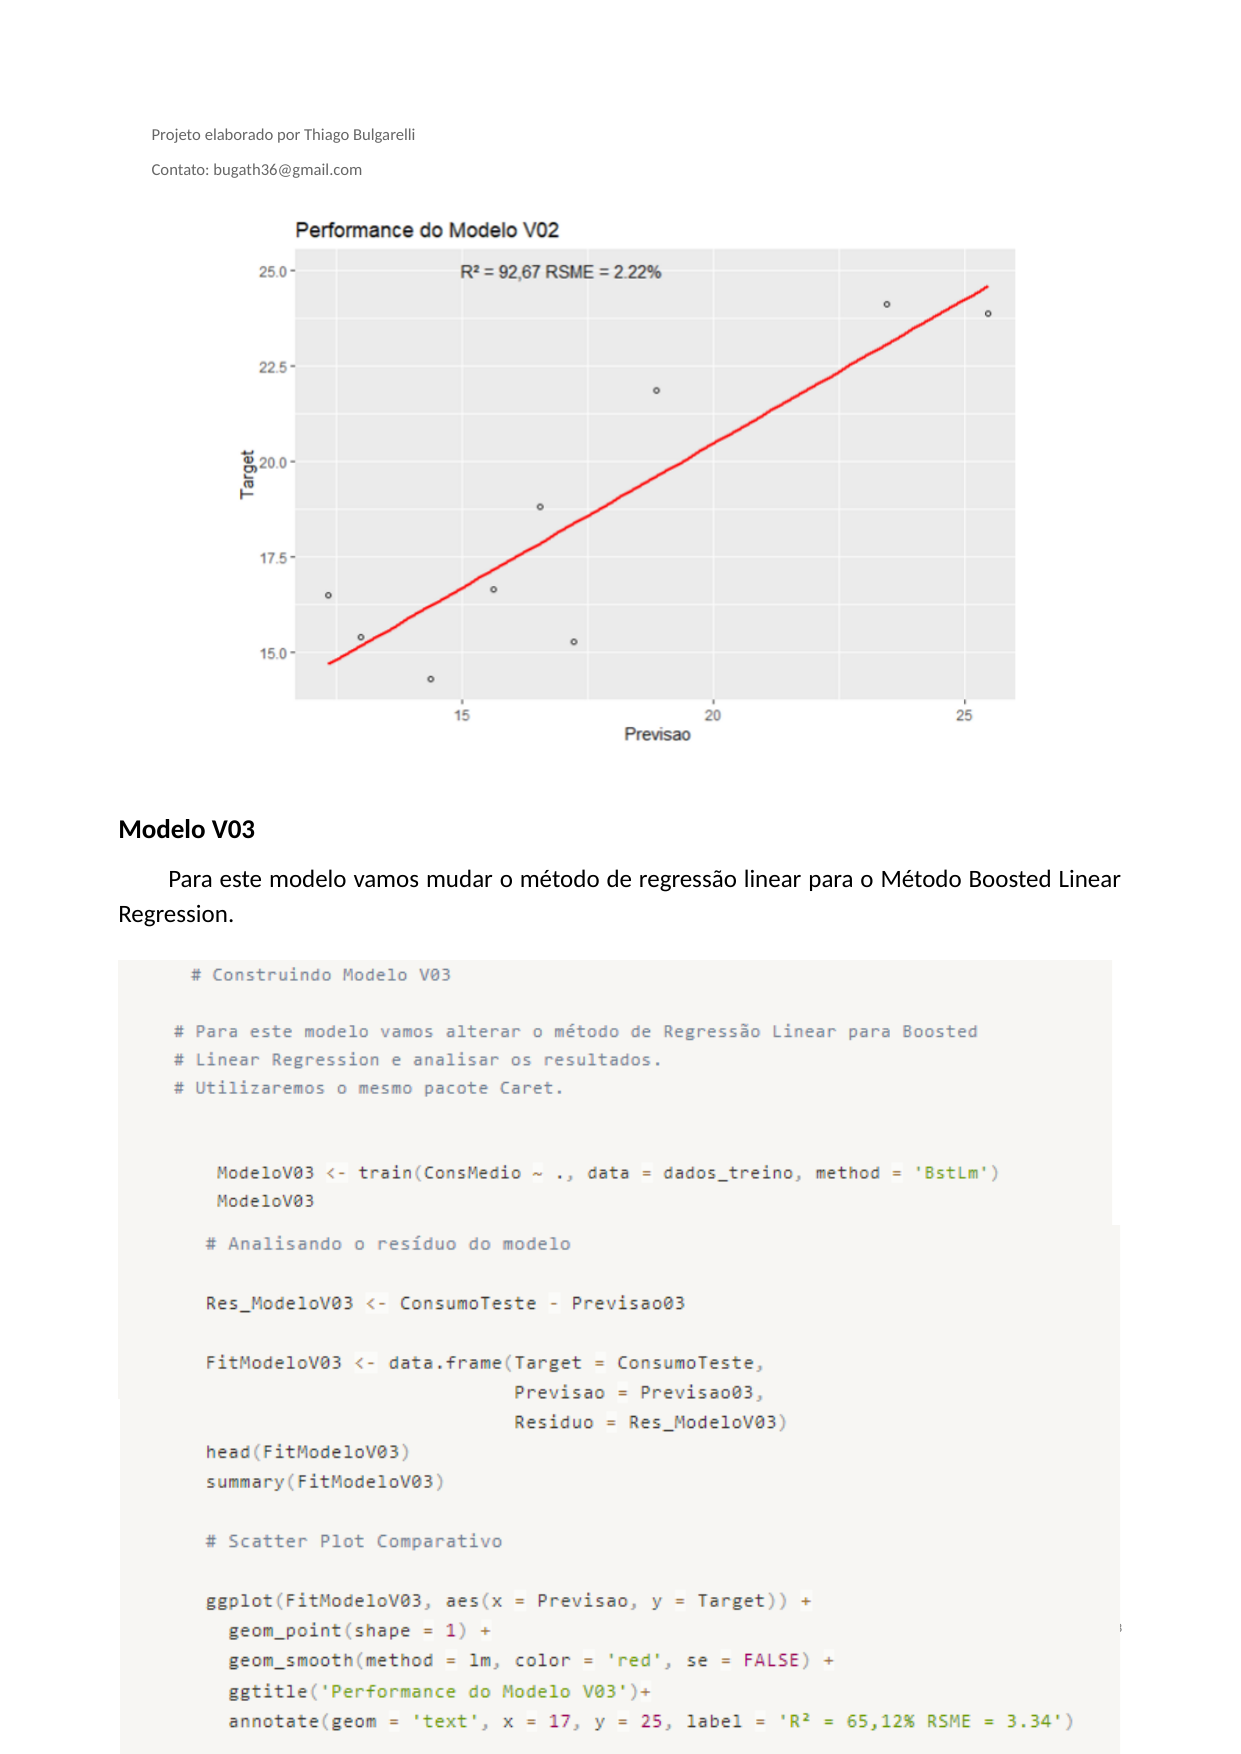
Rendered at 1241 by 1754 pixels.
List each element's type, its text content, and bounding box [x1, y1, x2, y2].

picture [118, 960, 1121, 1754]
picture [225, 209, 1016, 744]
subtitle Modelo V03 [118, 813, 1122, 846]
text Para este modelo vamos mudar o método de regressão linear para o Método Boosted Linear Regression. [118, 863, 1122, 928]
